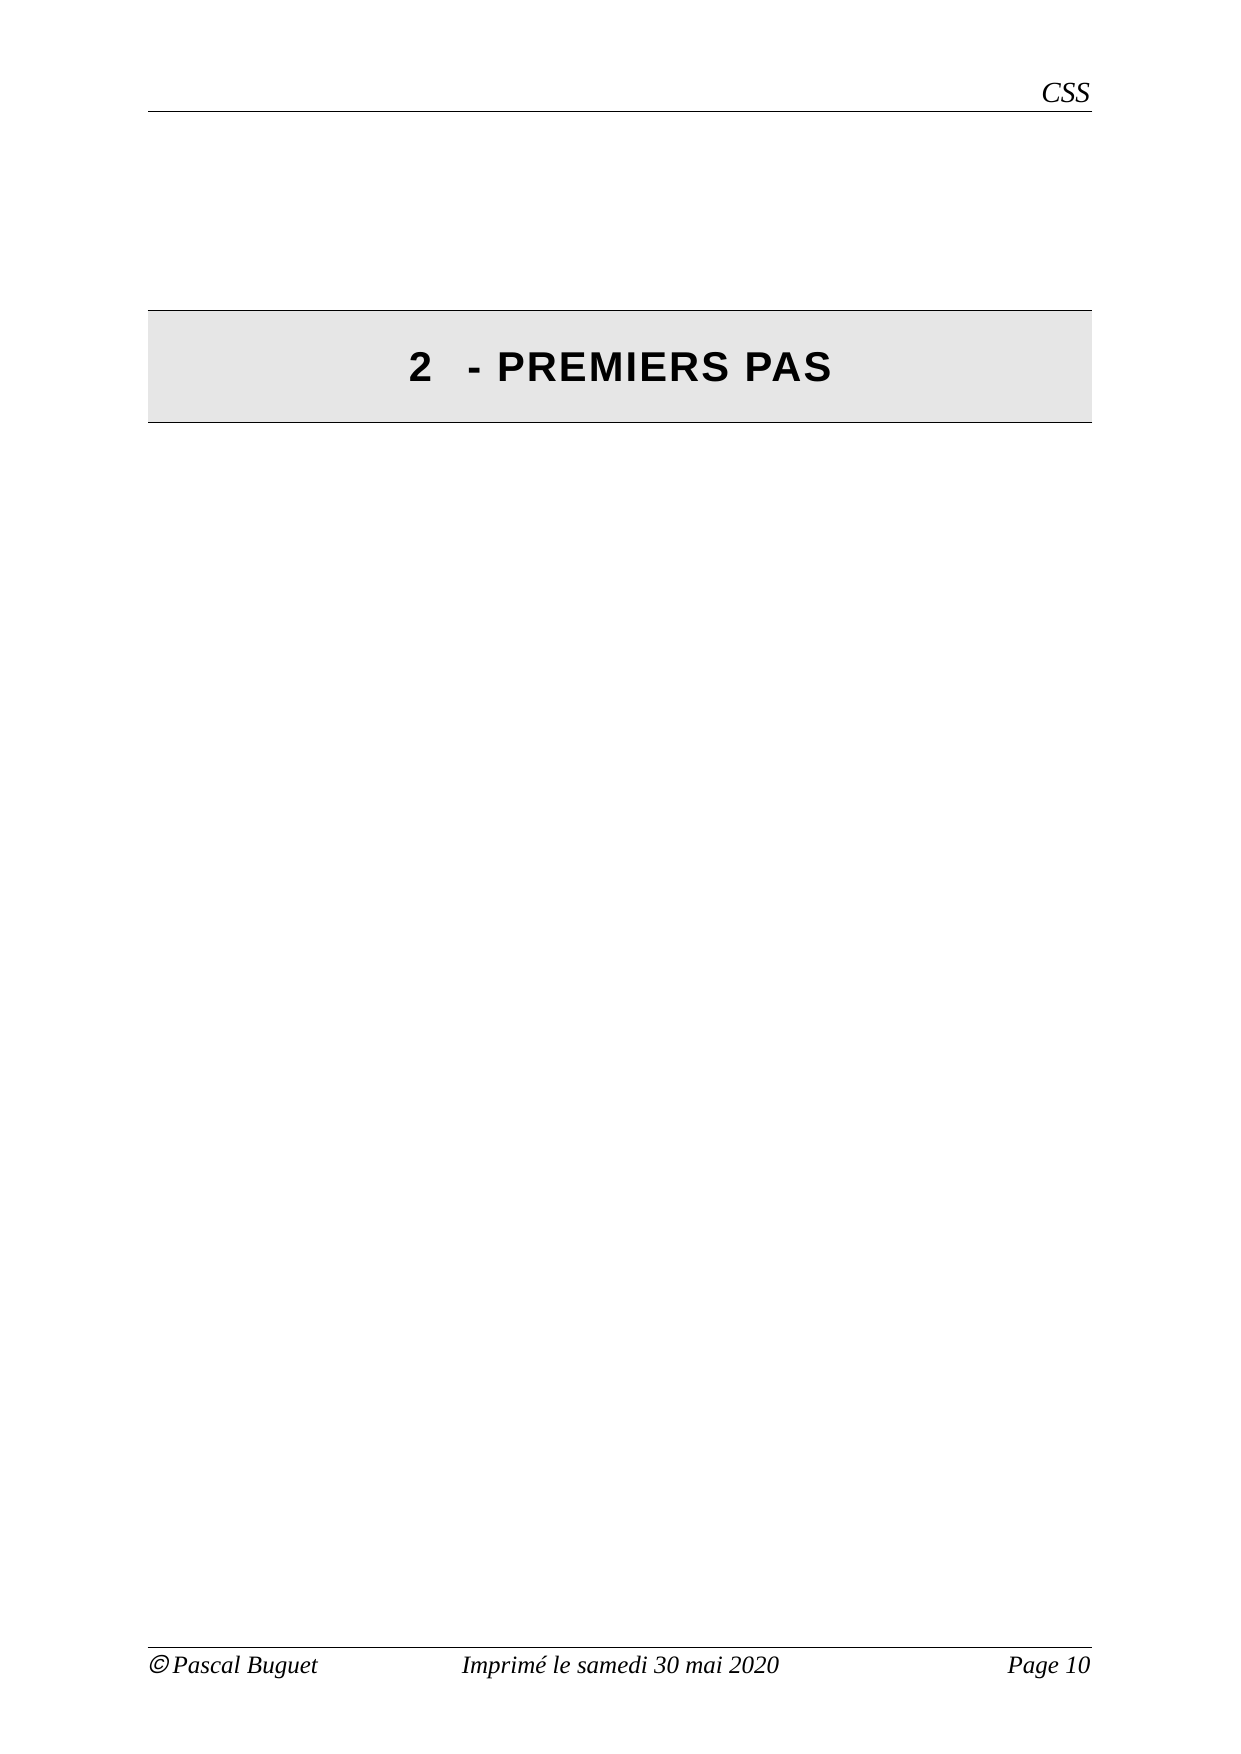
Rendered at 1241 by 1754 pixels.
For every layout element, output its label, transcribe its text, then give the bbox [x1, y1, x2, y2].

subtitle - PREMIERS PAS [148, 311, 1092, 422]
